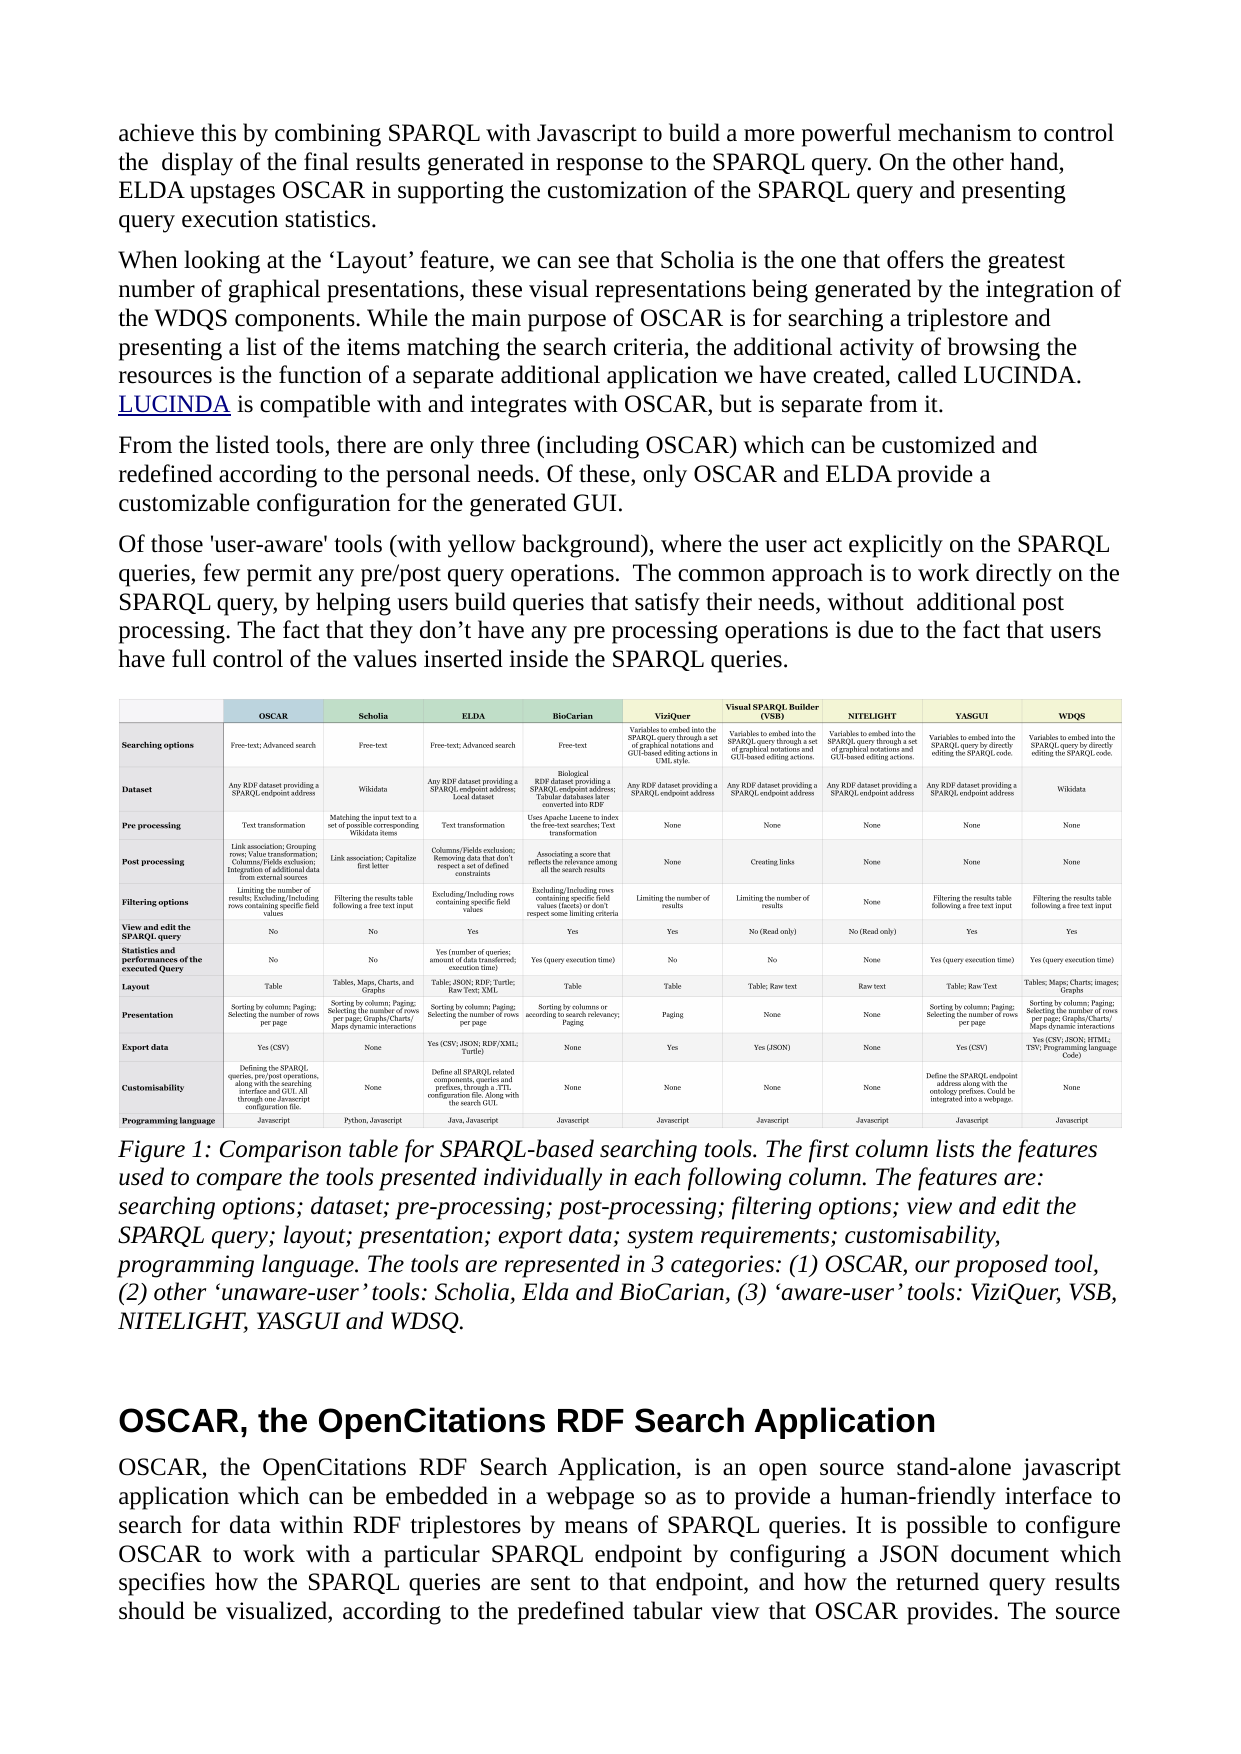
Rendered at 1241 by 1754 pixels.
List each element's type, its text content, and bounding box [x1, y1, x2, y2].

subtitle OSCAR, the OpenCitations RDF Search Application [118, 1401, 1122, 1440]
text OSCAR, the OpenCitations RDF Search Application, is an open source stand-alone javascript application which can be embedded in a webpage so as to provide a human-friendly interface to search for data within RDF triplestores by means of SPARQL queries. It is possible to configure OSCAR to work with a particular SPARQL endpoint by configuring a JSON document which specifies how the SPARQL queries are sent to that endpoint, and how the returned query results should be visualized, according to the predefined tabular view that OSCAR provides. The source [118, 1452, 1122, 1625]
text achieve this by combining SPARQL with Javascript to build a more powerful mechanism to control the display of the final results generated in response to the SPARQL query. On the other hand, ELDA upstages OSCAR in supporting the customization of the SPARQL query and presenting query execution statistics. [118, 118, 1122, 233]
text When looking at the ‘Layout’ feature, we can see that Scholia is the one that offers the greatest number of graphical presentations, these visual representations being generated by the integration of the WDQS components. While the main purpose of OSCAR is for searching a triplestore and presenting a list of the items matching the search criteria, the additional activity of browsing the resources is the function of a separate additional application we have created, called LUCINDA. LUCINDA is compatible with and integrates with OSCAR, but is separate from it. [118, 246, 1122, 418]
picture [118, 698, 1123, 1129]
text Of those 'user-aware' tools (with yellow background), where the user act explicitly on the SPARQL queries, few permit any pre/post query operations. The common approach is to work directly on the SPARQL query, by helping users build queries that satisfy their needs, without additional post processing. The fact that they don’t have any pre processing operations is due to the fact that users have full control of the values inserted inside the SPARQL queries. [118, 529, 1122, 673]
text From the listed tools, there are only three (including OSCAR) which can be customized and redefined according to the personal needs. Of these, only OSCAR and ELDA provide a customizable configuration for the generated GUI. [118, 431, 1122, 517]
text Figure 1: Comparison table for SPARQL-based searching tools. The first column lists the features used to compare the tools presented individually in each following column. The features are: searching options; dataset; pre-processing; post-processing; filtering options; view and edit the SPARQL query; layout; presentation; export data; system requirements; customisability, programming language. The tools are represented in 3 categories: (1) OSCAR, our proposed tool, (2) other ‘unaware-user’ tools: Scholia, Elda and BioCarian, (3) ‘aware-user’ tools: ViziQuer, VSB, NITELIGHT, YASGUI and WDSQ. [118, 1129, 1122, 1335]
